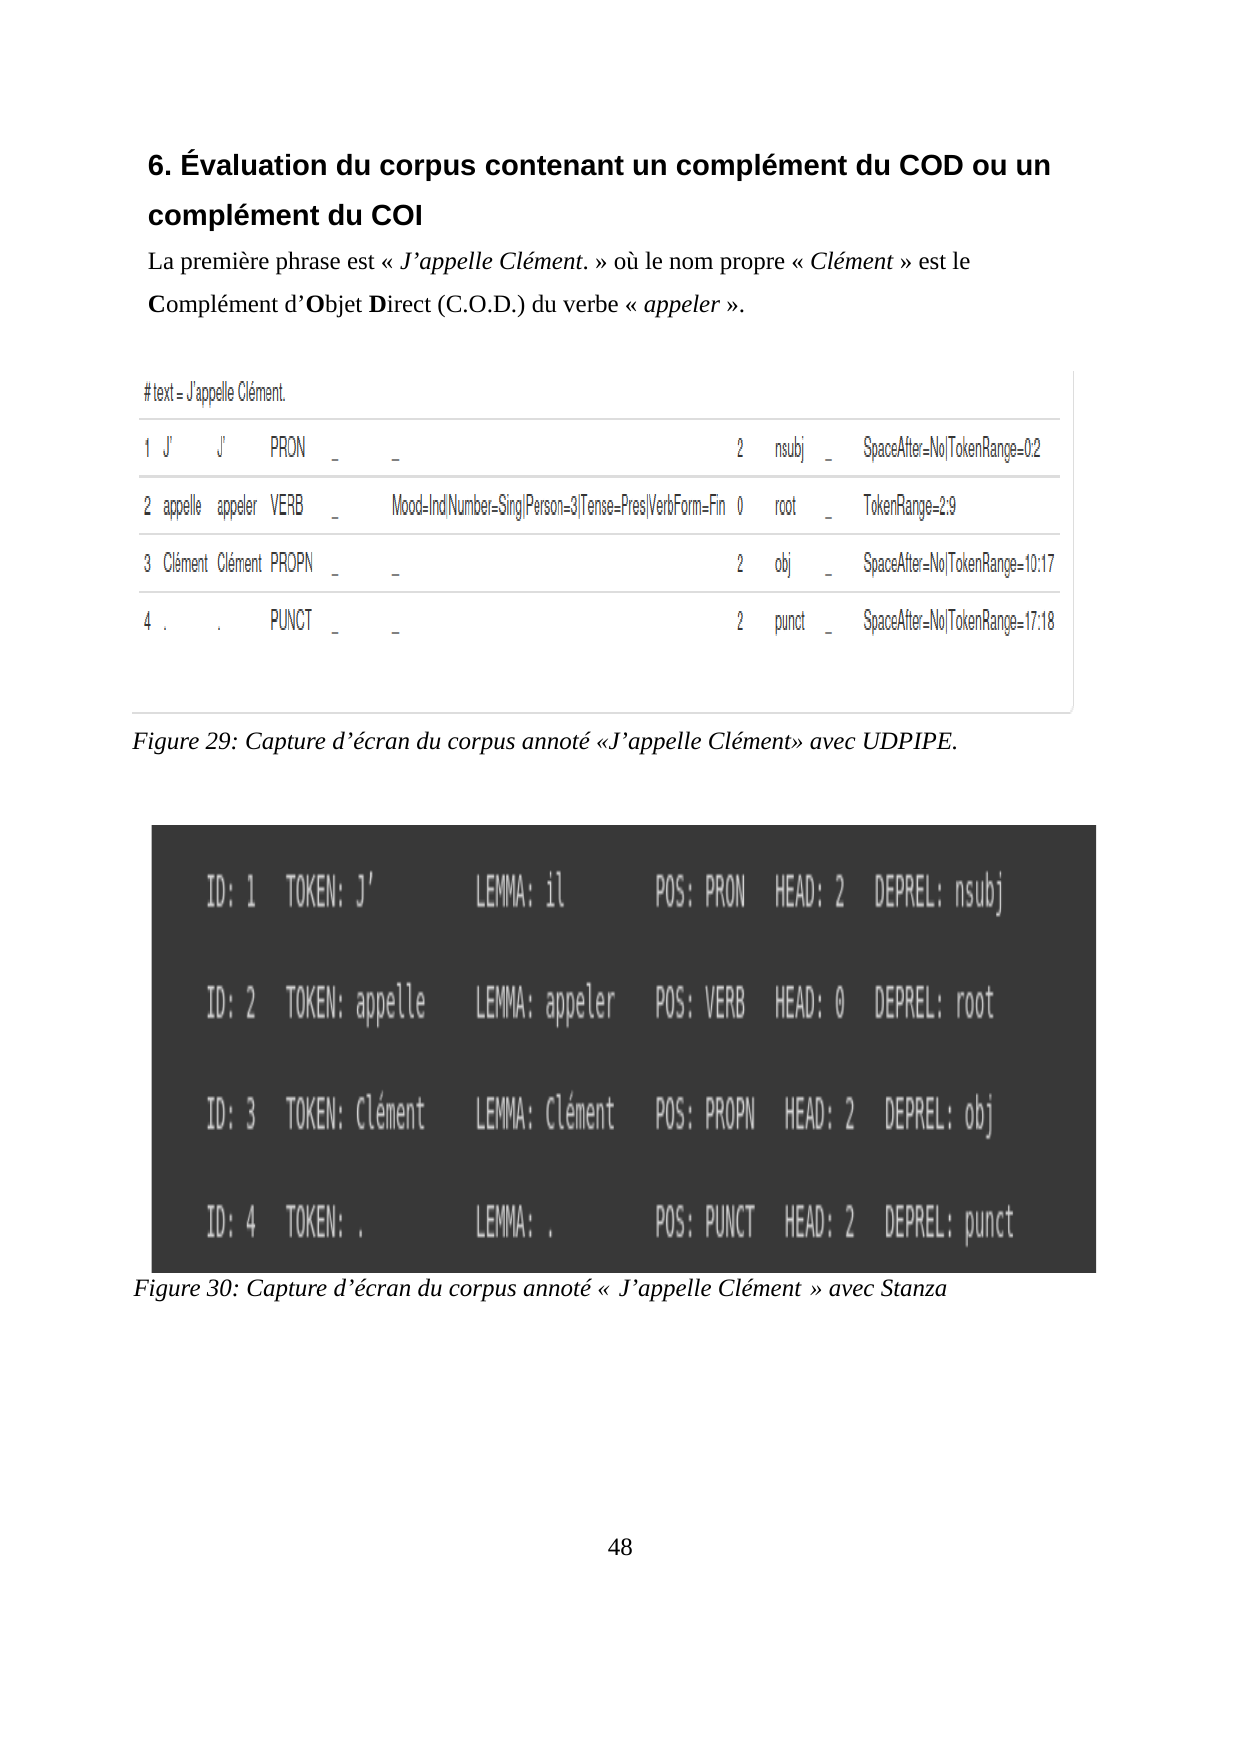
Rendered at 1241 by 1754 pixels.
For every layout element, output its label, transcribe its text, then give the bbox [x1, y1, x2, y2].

picture [151, 825, 1097, 1273]
text Figure 29: Capture d’écran du corpus annoté «J’appelle Clément» avec UDPIPE. [132, 354, 1133, 755]
picture [132, 371, 1077, 727]
text Figure 30: Capture d’écran du corpus annoté « J’appelle Clément » avec Stanza [133, 826, 1115, 1301]
subtitle 6. Évaluation du corpus contenant un complément du COD ou un complément du COI La première phrase est « J’appelle Clément. » où le nom propre « Clément » est le Complément d’Objet Direct (C.O.D.) du verbe « appeler ». [148, 148, 1092, 318]
